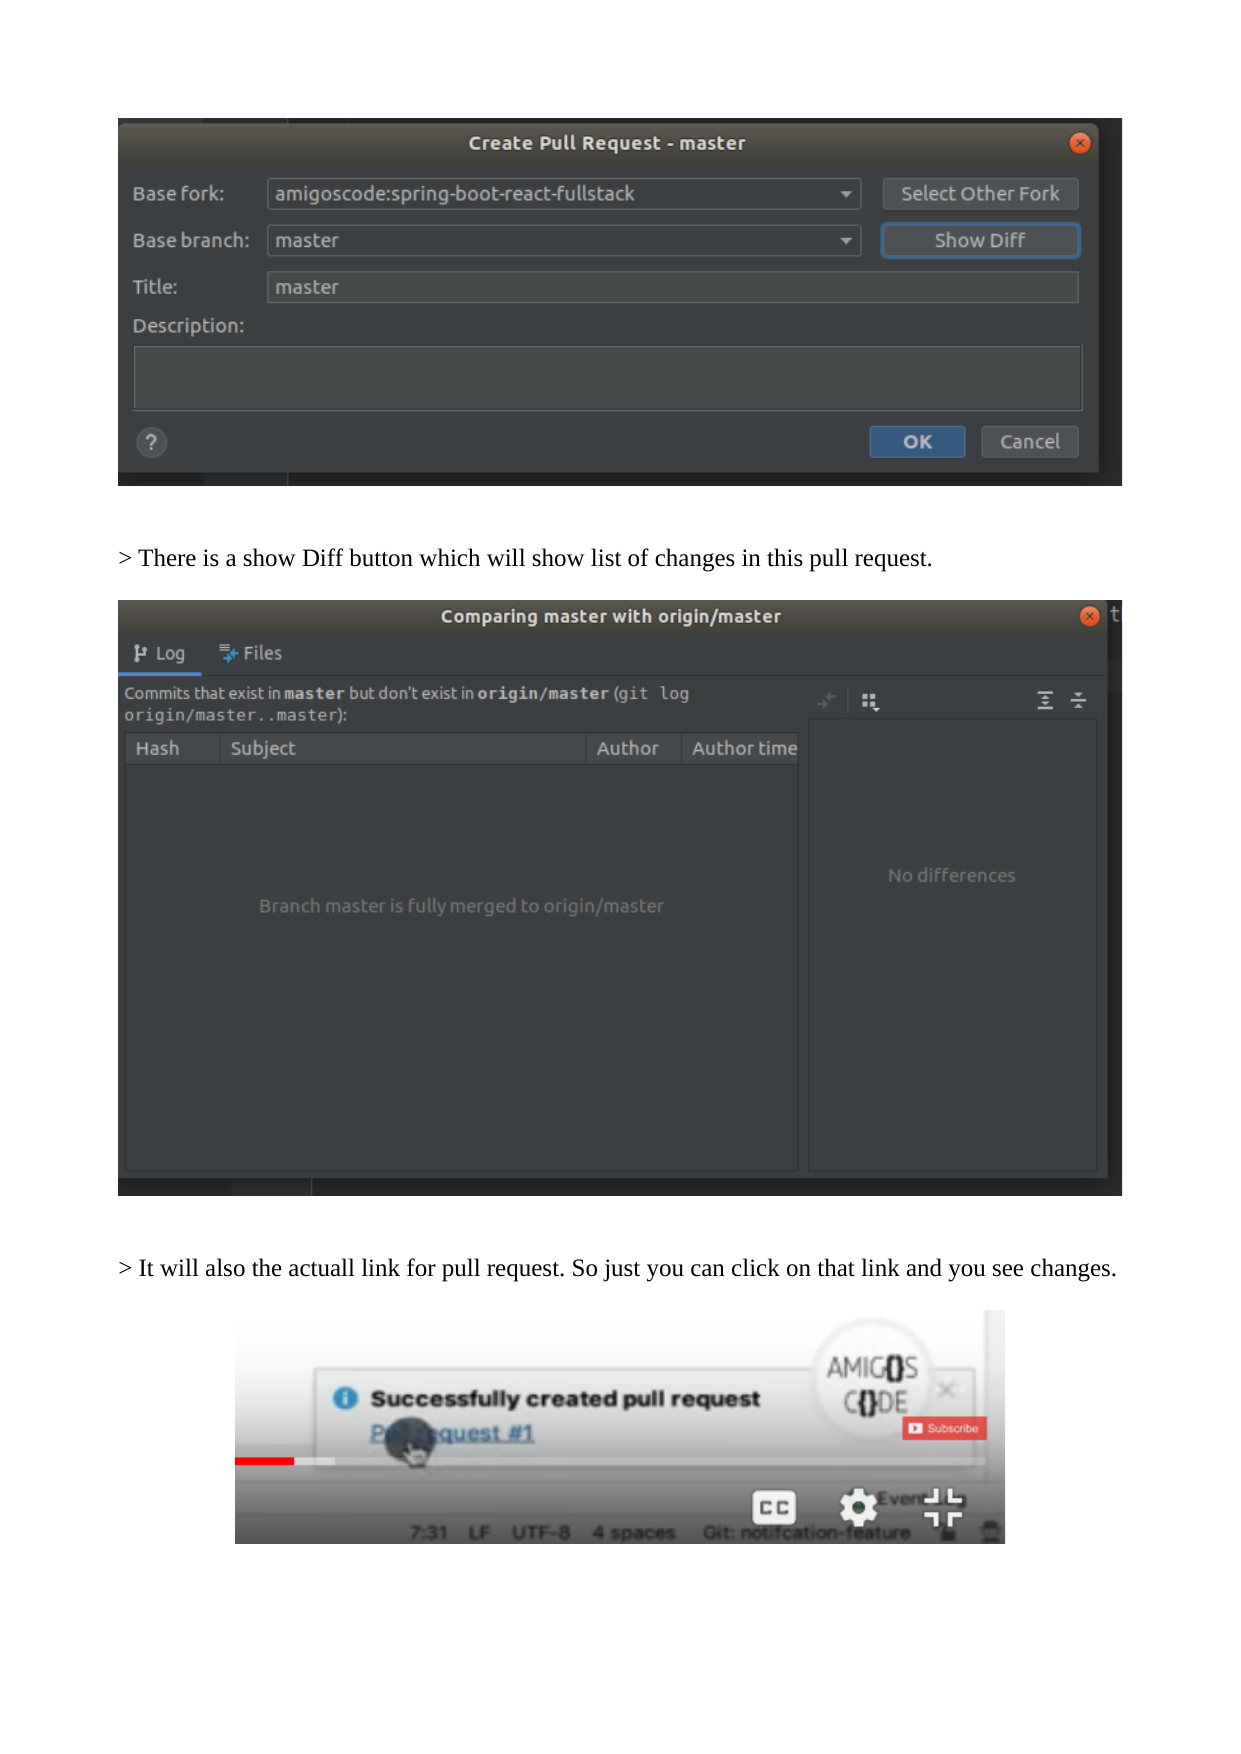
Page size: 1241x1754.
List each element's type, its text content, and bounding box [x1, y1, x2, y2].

picture [235, 1310, 1006, 1544]
picture [118, 600, 1123, 1196]
text > There is a show Diff button which will show list of changes in this pull request. [118, 543, 1122, 572]
text > It will also the actuall link for pull request. So just you can click on that link and you see changes. [118, 1253, 1122, 1282]
picture [118, 118, 1123, 486]
